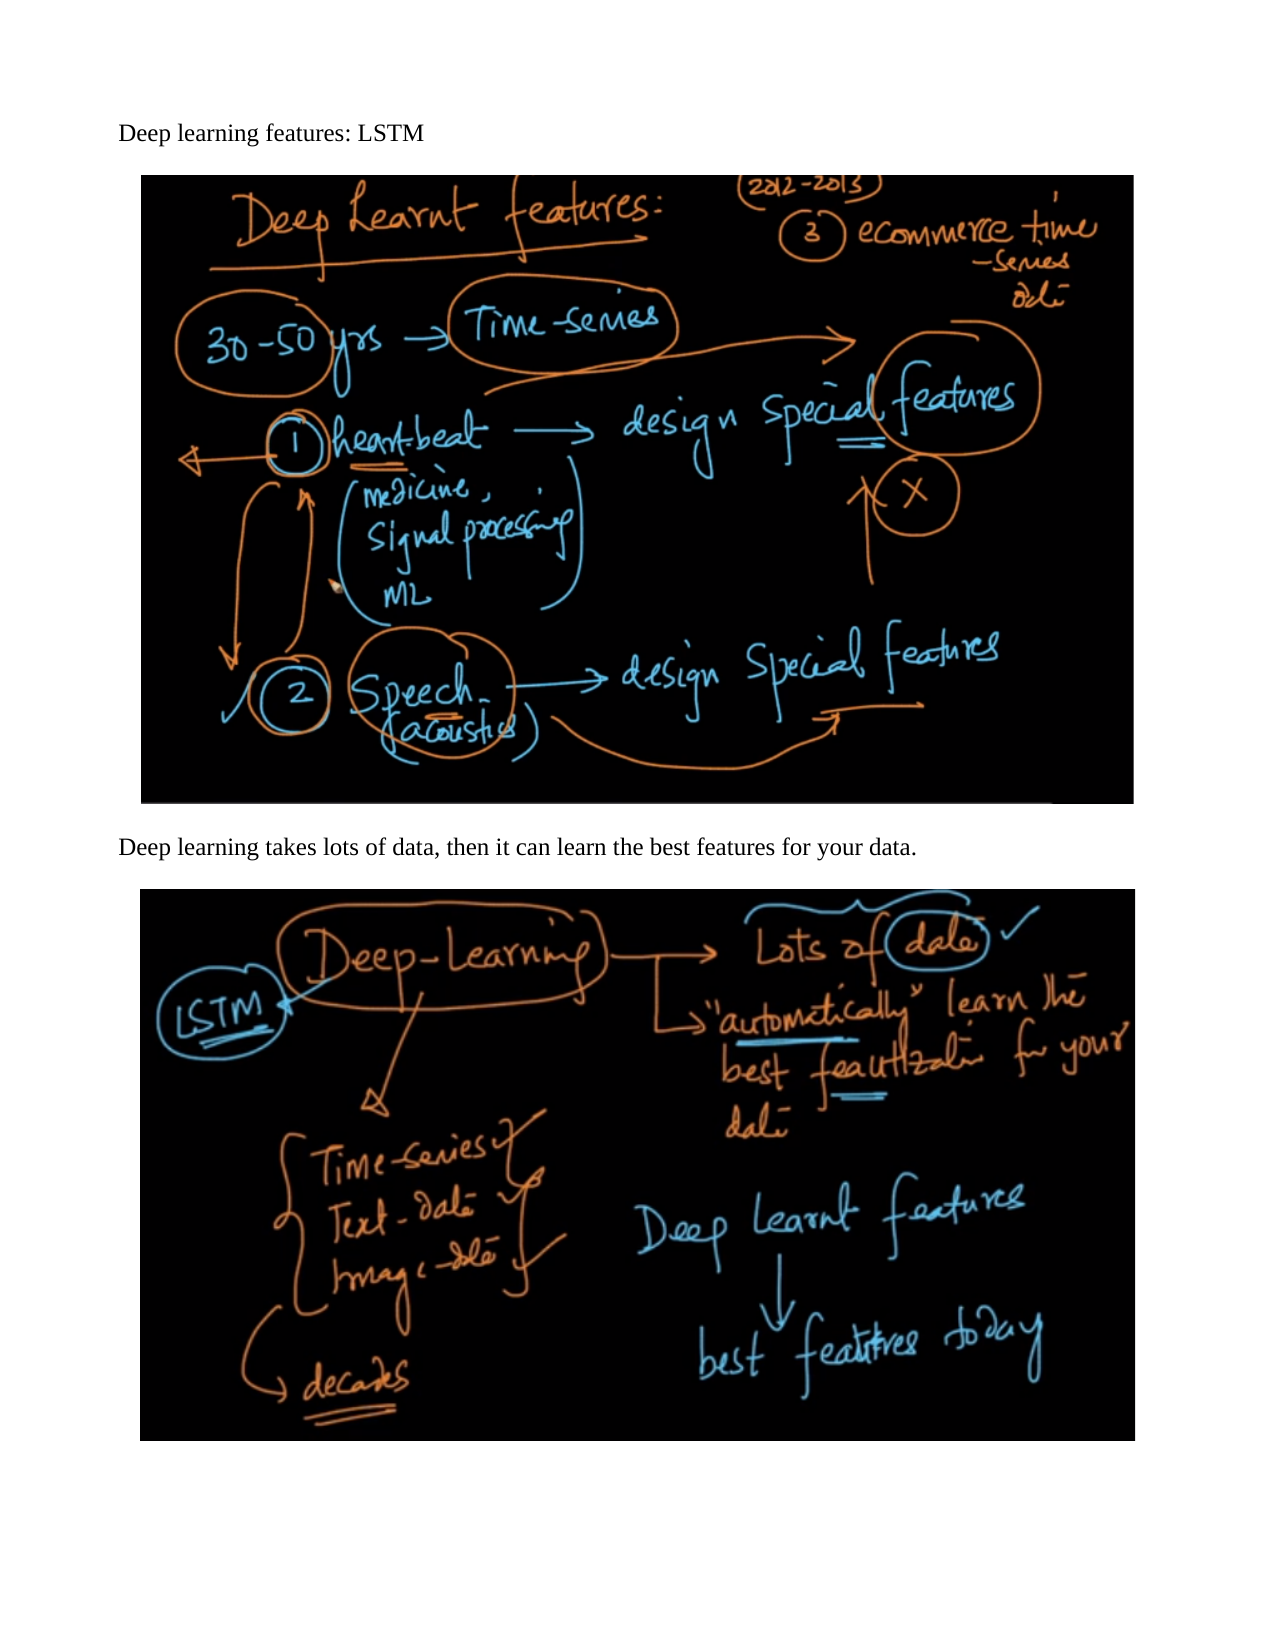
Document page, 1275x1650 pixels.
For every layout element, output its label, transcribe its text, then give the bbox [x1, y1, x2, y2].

text Deep learning features: LSTM [118, 118, 1157, 147]
picture [140, 889, 1136, 1441]
picture [141, 175, 1134, 804]
text Deep learning takes lots of data, then it can learn the best features for your data. [118, 832, 1157, 861]
